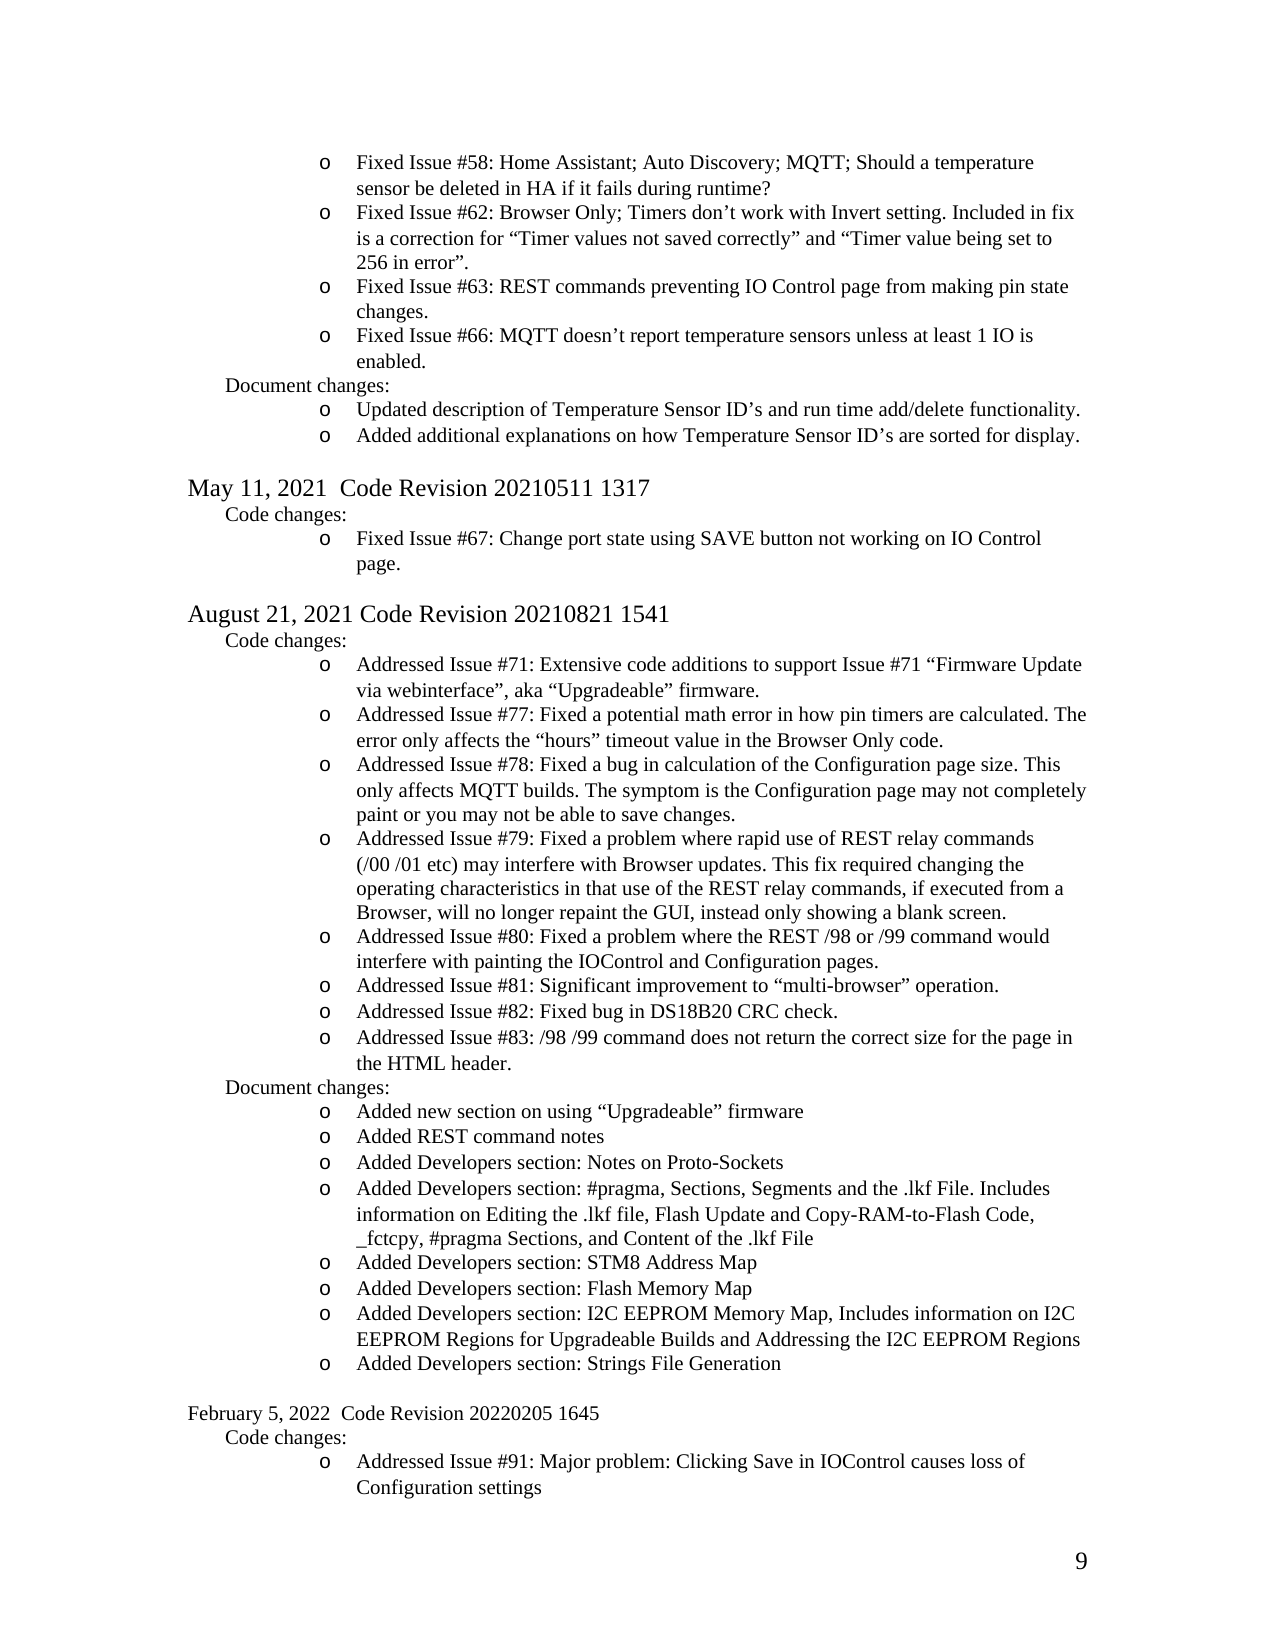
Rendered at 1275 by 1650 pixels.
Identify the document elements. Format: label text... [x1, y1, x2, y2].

list Addressed Issue #79: Fixed a problem where rapid use of REST relay commands (/00 /01 etc) may interfere with Browser updates. This fix required changing the operating characteristics in that use of the REST relay commands, if executed from a Browser, will no longer repaint the GUI, instead only showing a blank screen. [319, 826, 1087, 924]
list Added Developers section: STM8 Address Map [319, 1250, 1087, 1276]
text Document changes: [225, 373, 1087, 397]
list Added Developers section: I2C EEPROM Memory Map, Includes information on I2C EEPROM Regions for Upgradeable Builds and Addressing the I2C EEPROM Regions [319, 1301, 1087, 1351]
list Updated description of Temperature Sensor ID’s and run time add/delete functionality. [319, 397, 1087, 423]
list Addressed Issue #91: Major problem: Clicking Save in IOControl causes loss of Configuration settings [319, 1449, 1087, 1499]
list Addressed Issue #71: Extensive code additions to support Issue #71 “Firmware Update via webinterface”, aka “Upgradeable” firmware. [319, 652, 1087, 702]
list Addressed Issue #82: Fixed bug in DS18B20 CRC check. [319, 999, 1087, 1025]
list Fixed Issue #66: MQTT doesn’t report temperature sensors unless at least 1 IO is enabled. [319, 323, 1087, 373]
text Code changes: [225, 628, 1087, 652]
text August 21, 2021 Code Revision 20210821 1541 [187, 599, 1087, 628]
list Fixed Issue #67: Change port state using SAVE button not working on IO Control page. [319, 526, 1087, 575]
text February 5, 2022 Code Revision 20220205 1645 [187, 1401, 1087, 1425]
list Addressed Issue #83: /98 /99 command does not return the correct size for the page in the HTML header. [319, 1025, 1087, 1075]
text Code changes: [225, 1425, 1087, 1449]
text Document changes: [225, 1075, 1087, 1099]
list Fixed Issue #62: Browser Only; Timers don’t work with Invert setting. Included in fix is a correction for “Timer values not saved correctly” and “Timer value being set to 256 in error”. [319, 200, 1087, 274]
list Added Developers section: Flash Memory Map [319, 1276, 1087, 1301]
list Added Developers section: Notes on Proto-Sockets [319, 1150, 1087, 1176]
list Addressed Issue #78: Fixed a bug in calculation of the Configuration page size. This only affects MQTT builds. The symptom is the Configuration page may not completely paint or you may not be able to save changes. [319, 752, 1087, 826]
list Added Developers section: #pragma, Sections, Segments and the .lkf File. Includes information on Editing the .lkf file, Flash Update and Copy-RAM-to-Flash Code, _fctcpy, #pragma Sections, and Content of the .lkf File [319, 1176, 1087, 1250]
text Code changes: [225, 502, 1087, 526]
list Added Developers section: Strings File Generation [319, 1351, 1087, 1377]
list Fixed Issue #63: REST commands preventing IO Control page from making pin state changes. [319, 274, 1087, 323]
list Addressed Issue #81: Significant improvement to “multi-browser” operation. [319, 973, 1087, 999]
list Added additional explanations on how Temperature Sensor ID’s are sorted for display. [319, 423, 1087, 449]
list Fixed Issue #58: Home Assistant; Auto Discovery; MQTT; Should a temperature sensor be deleted in HA if it fails during runtime? [319, 150, 1087, 200]
list Added new section on using “Upgradeable” firmware [319, 1099, 1087, 1124]
text May 11, 2021 Code Revision 20210511 1317 [187, 473, 1087, 502]
list Addressed Issue #80: Fixed a problem where the REST /98 or /99 command would interfere with painting the IOControl and Configuration pages. [319, 924, 1087, 973]
list Addressed Issue #77: Fixed a potential math error in how pin timers are calculated. The error only affects the “hours” timeout value in the Browser Only code. [319, 702, 1087, 752]
list Added REST command notes [319, 1124, 1087, 1150]
